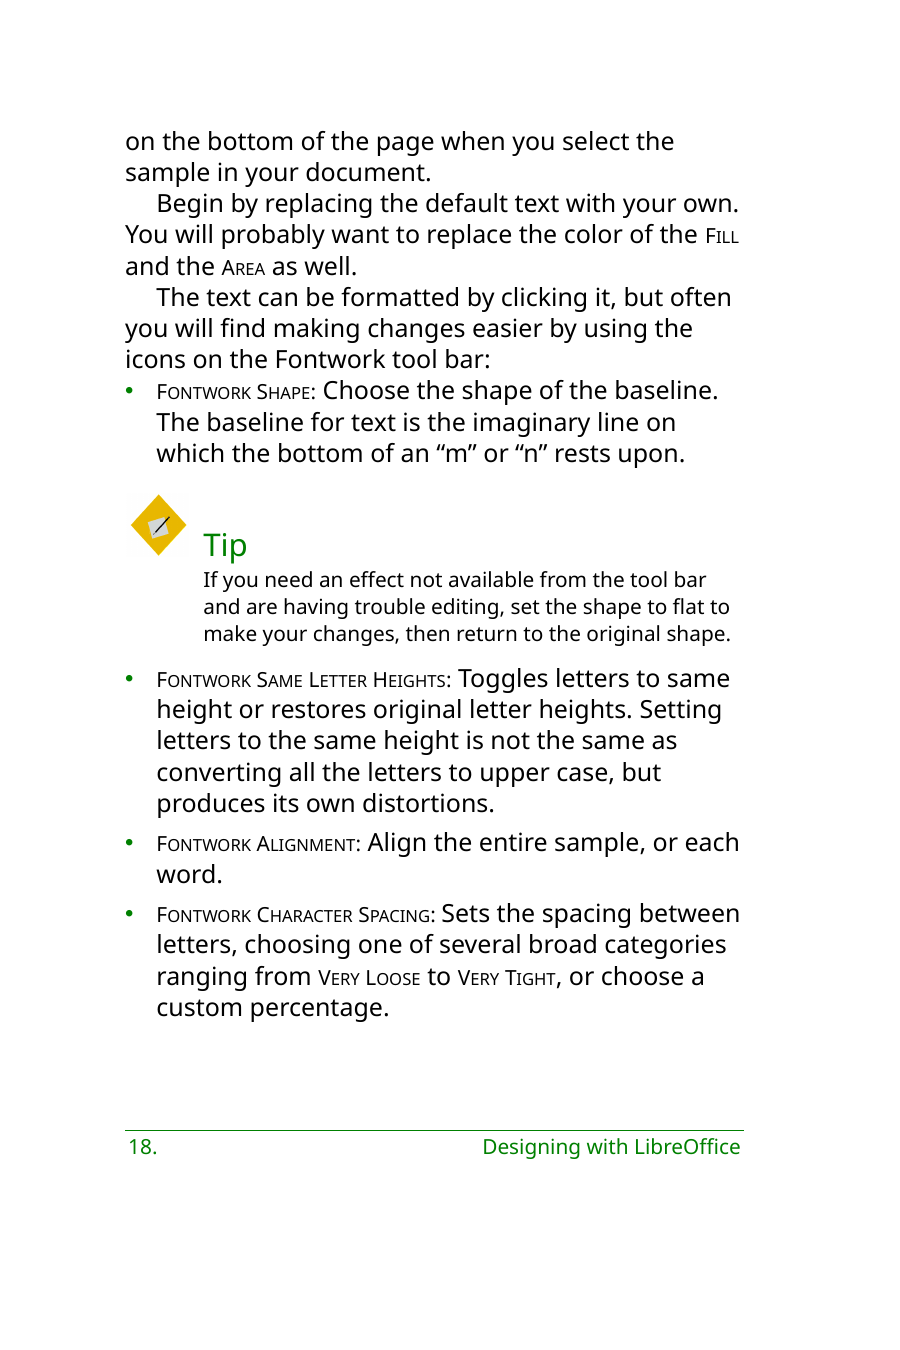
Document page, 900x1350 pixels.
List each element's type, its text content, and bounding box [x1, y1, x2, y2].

list Fontwork Alignment: Align the entire sample, or each word. [125, 827, 744, 889]
text If you need an effect not available from the tool bar and are having trouble editing, set the shape to flat to make your changes, then return to the original shape. [203, 565, 744, 647]
picture [126, 493, 189, 557]
text on the bottom of the page when you select the sample in your document. [125, 125, 744, 187]
list Fontwork Same Letter Heights: Toggles letters to same height or restores original letter heights. Setting letters to the same height is not the same as converting all the letters to upper case, but produces its own distortions. [125, 662, 744, 818]
text Begin by replacing the default text with your own. You will probably want to replace the color of the Fill and the Area as well. [125, 187, 744, 281]
text The text can be formatted by clicking it, but often you will find making changes easier by using the icons on the Fontwork tool bar: [125, 281, 744, 375]
list Tip [125, 493, 744, 565]
list Fontwork Shape: Choose the shape of the baseline. The baseline for text is the imaginary line on which the bottom of an “m” or “n” rests upon. [125, 375, 744, 469]
list Fontwork Character Spacing: Sets the spacing between letters, choosing one of several broad categories ranging from Very Loose to Very Tight, or choose a custom percentage. [125, 898, 744, 1023]
